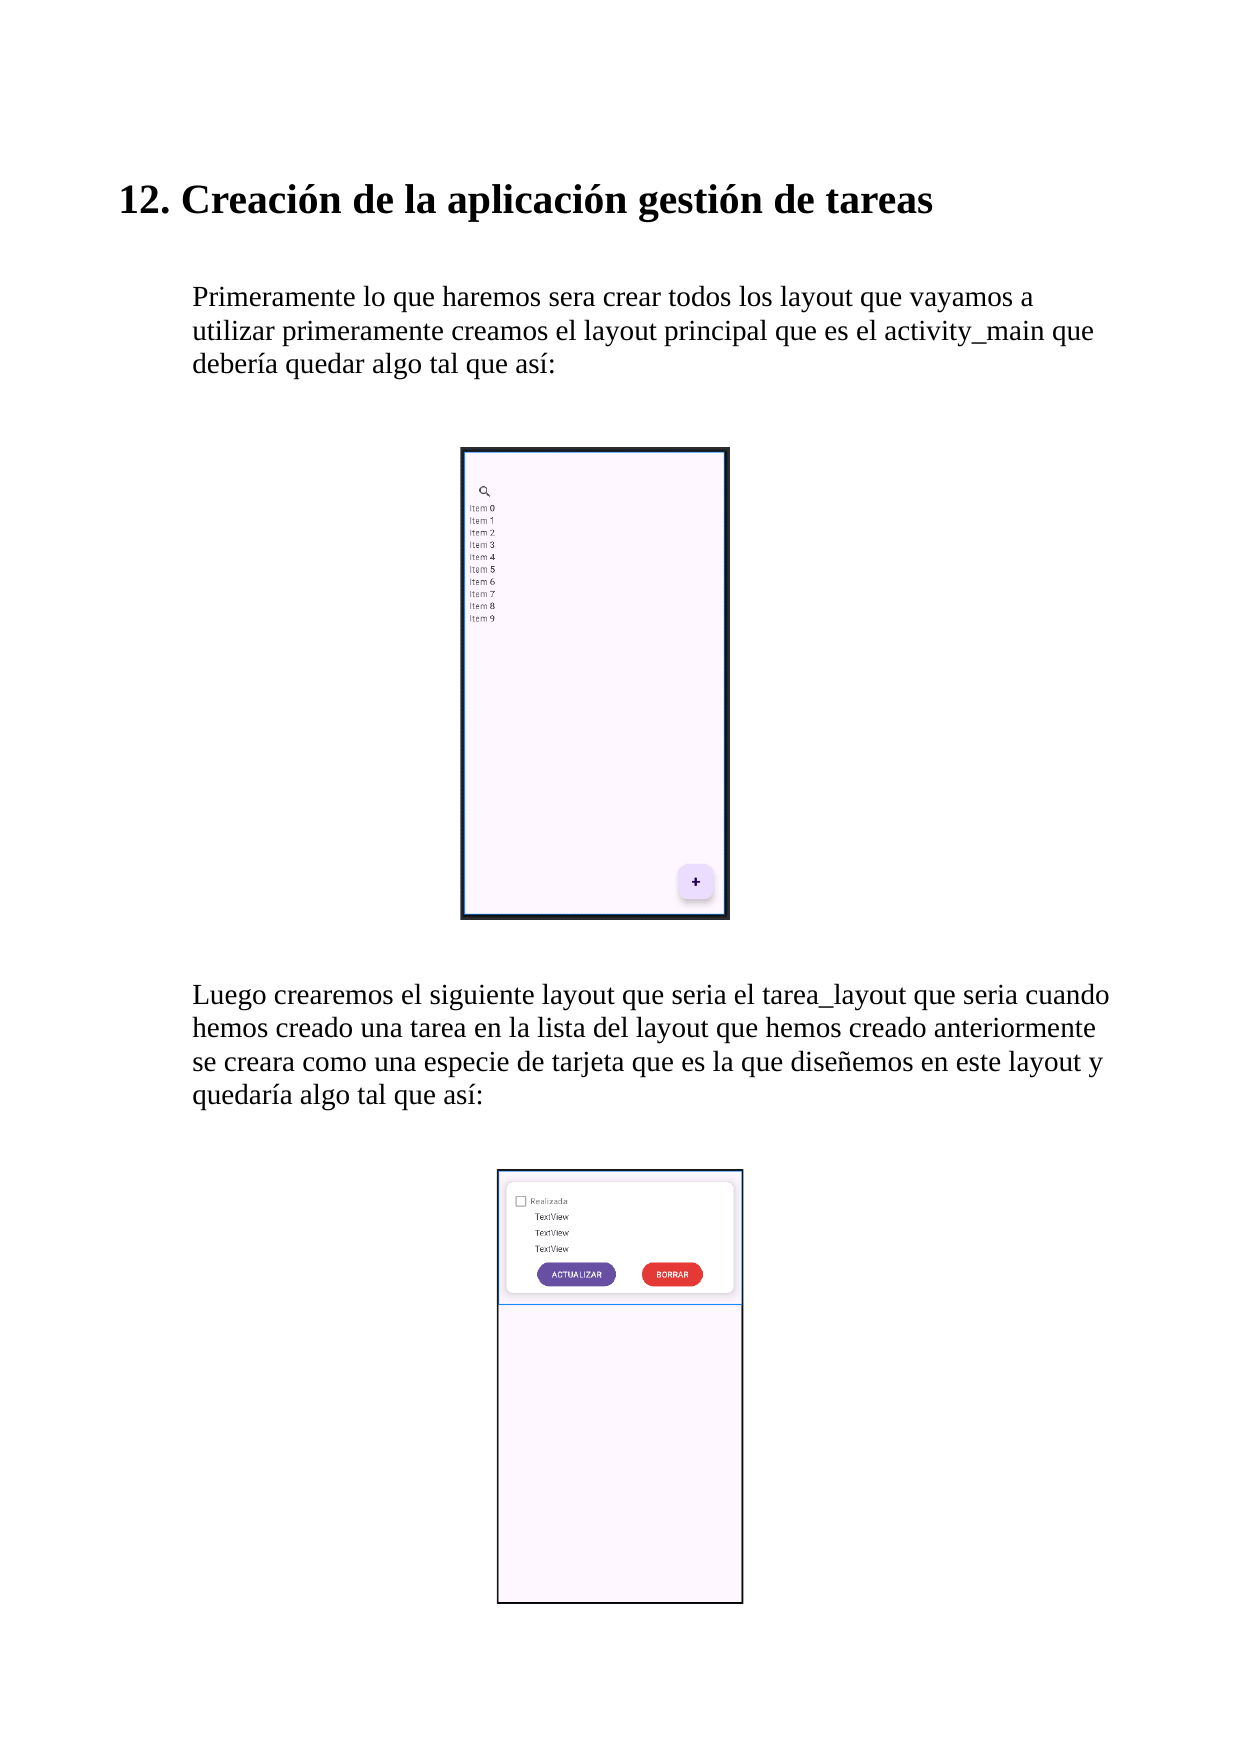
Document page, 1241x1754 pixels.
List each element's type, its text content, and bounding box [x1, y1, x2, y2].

text Primeramente lo que haremos sera crear todos los layout que vayamos a utilizar primeramente creamos el layout principal que es el activity_main que debería quedar algo tal que así: [118, 279, 1122, 380]
picture [496, 1169, 744, 1604]
picture [460, 447, 730, 920]
text 12. Creación de la aplicación gestión de tareas [118, 175, 1122, 223]
text Luego crearemos el siguiente layout que seria el tarea_layout que seria cuando hemos creado una tarea en la lista del layout que hemos creado anteriormente se creara como una especie de tarjeta que es la que diseñemos en este layout y quedaría algo tal que así: [118, 977, 1122, 1111]
